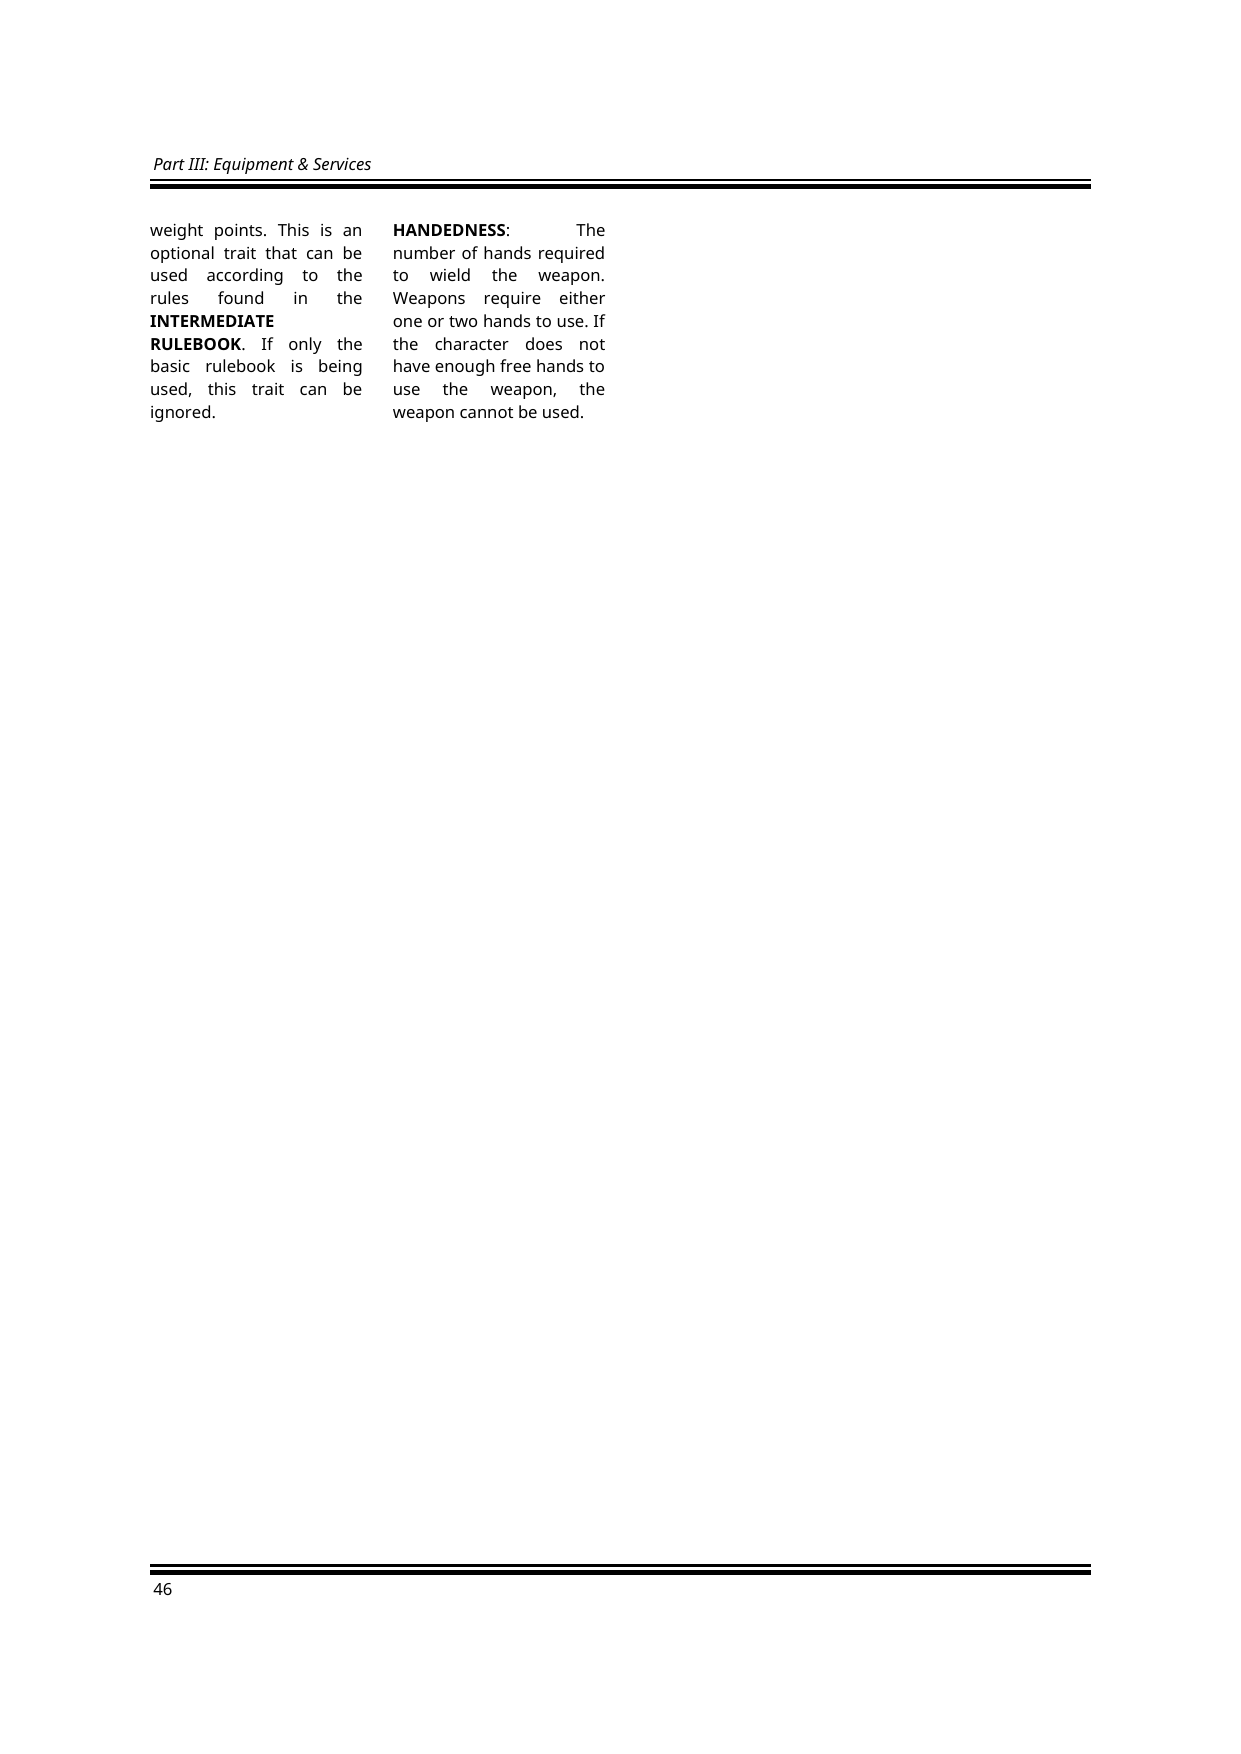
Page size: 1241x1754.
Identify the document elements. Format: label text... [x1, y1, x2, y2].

text weight points. This is an optional trait that can be used according to the rules found in the INTERMEDIATE RULEBOOK. If only the basic rulebook is being used, this trait can be ignored. [150, 219, 363, 423]
text HANDEDNESS: The number of hands required to wield the weapon. Weapons require either one or two hands to use. If the character does not have enough free hands to use the weapon, the weapon cannot be used. [393, 219, 605, 423]
